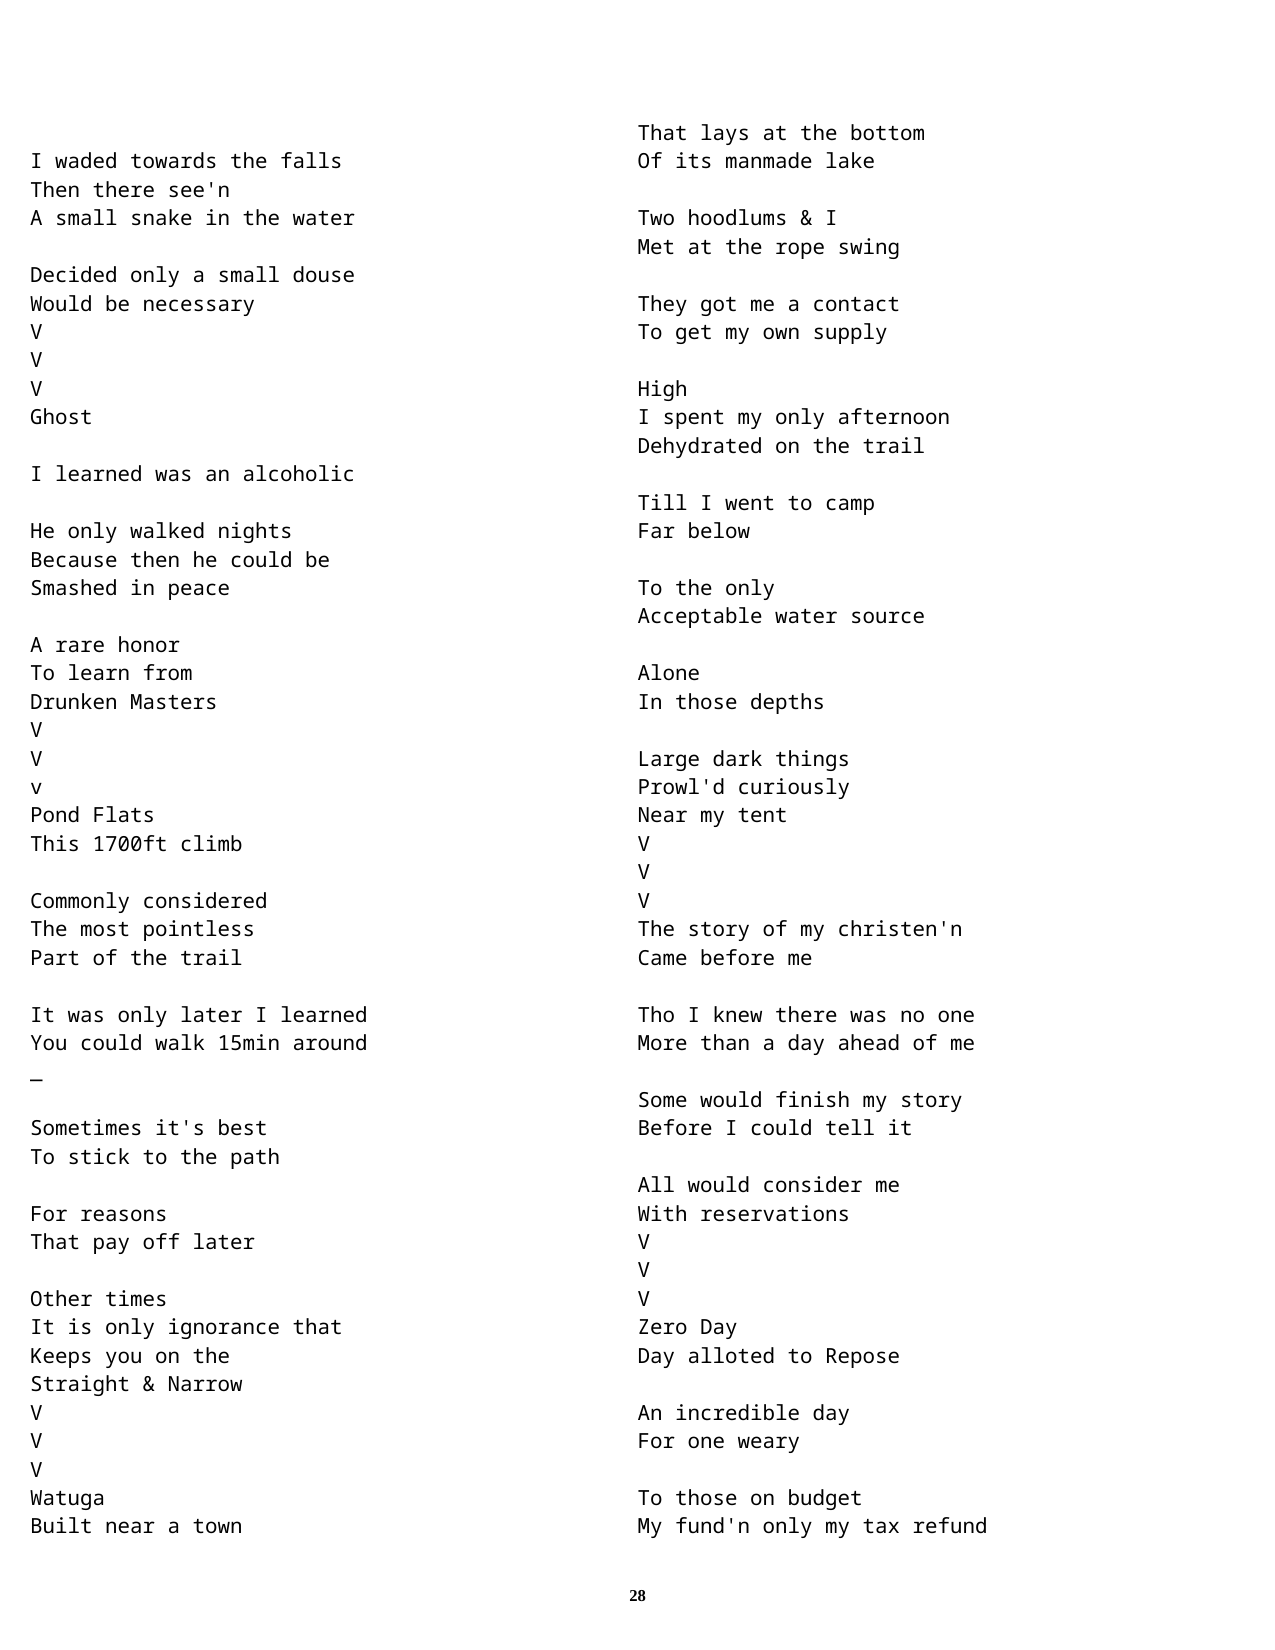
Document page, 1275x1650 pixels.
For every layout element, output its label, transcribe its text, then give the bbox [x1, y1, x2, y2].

text Near my tent [637, 801, 1245, 829]
text The most pointless [30, 914, 637, 943]
text Sometimes it's best [30, 1113, 637, 1142]
text It was only later I learned [30, 1000, 637, 1028]
text Zero Day [637, 1312, 1245, 1341]
text A rare honor [30, 630, 637, 658]
text You could walk 15min around [30, 1028, 637, 1057]
text Alone [637, 658, 1245, 687]
text I spent my only afternoon [637, 402, 1245, 431]
text To stick to the path [30, 1142, 637, 1170]
text V [637, 886, 1245, 914]
text That pay off later [30, 1227, 637, 1256]
text That lays at the bottom [637, 118, 1245, 147]
text Prowl'd curiously [637, 772, 1245, 801]
text Two hoodlums & I [637, 203, 1245, 232]
text This 1700ft climb [30, 829, 637, 857]
text V [30, 744, 637, 772]
text Before I could tell it [637, 1113, 1245, 1142]
text Other times [30, 1284, 637, 1312]
text In those depths [637, 687, 1245, 715]
text All would consider me [637, 1170, 1245, 1199]
text To those on budget [637, 1483, 1245, 1512]
text High [637, 374, 1245, 402]
text V [30, 1455, 637, 1483]
text My fund'n only my tax refund [637, 1512, 1245, 1540]
text Part of the trail [30, 943, 637, 971]
text I learned was an alcoholic [30, 459, 637, 488]
text Keeps you on the [30, 1341, 637, 1369]
text Smashed in peace [30, 573, 637, 602]
text V [30, 715, 637, 744]
text V [30, 317, 637, 346]
text Day alloted to Repose [637, 1341, 1245, 1369]
text Came before me [637, 943, 1245, 971]
text V [637, 1227, 1245, 1256]
text For reasons [30, 1199, 637, 1227]
text It is only ignorance that [30, 1312, 637, 1341]
text Met at the rope swing [637, 232, 1245, 260]
text To the only [637, 573, 1245, 602]
text A small snake in the water [30, 203, 637, 232]
text Built near a town [30, 1512, 637, 1540]
text Tho I knew there was no one [637, 1000, 1245, 1028]
text More than a day ahead of me [637, 1028, 1245, 1057]
text Commonly considered [30, 886, 637, 914]
text For one weary [637, 1426, 1245, 1455]
text He only walked nights [30, 516, 637, 545]
text V [30, 346, 637, 374]
text Would be necessary [30, 289, 637, 317]
text Dehydrated on the trail [637, 431, 1245, 459]
text Straight & Narrow [30, 1369, 637, 1398]
text Till I went to camp [637, 488, 1245, 516]
text Far below [637, 516, 1245, 545]
text Large dark things [637, 744, 1245, 772]
text Then there see'n [30, 175, 637, 203]
text V [637, 1256, 1245, 1284]
text Some would finish my story [637, 1085, 1245, 1113]
text V [637, 1284, 1245, 1312]
text V [637, 829, 1245, 857]
text Pond Flats [30, 801, 637, 829]
text The story of my christen'n [637, 914, 1245, 943]
text To learn from [30, 658, 637, 687]
text v [30, 772, 637, 801]
text V [30, 1398, 637, 1426]
text V [637, 857, 1245, 886]
text To get my own supply [637, 317, 1245, 346]
text Ghost [30, 402, 637, 431]
text I waded towards the falls [30, 147, 637, 175]
text _ [30, 1057, 637, 1085]
text Drunken Masters [30, 687, 637, 715]
text V [30, 374, 637, 402]
text Acceptable water source [637, 602, 1245, 630]
text Watuga [30, 1483, 637, 1512]
text V [30, 1426, 637, 1455]
text Of its manmade lake [637, 147, 1245, 175]
text Because then he could be [30, 545, 637, 573]
text With reservations [637, 1199, 1245, 1227]
text They got me a contact [637, 289, 1245, 317]
text Decided only a small douse [30, 260, 637, 289]
text An incredible day [637, 1398, 1245, 1426]
